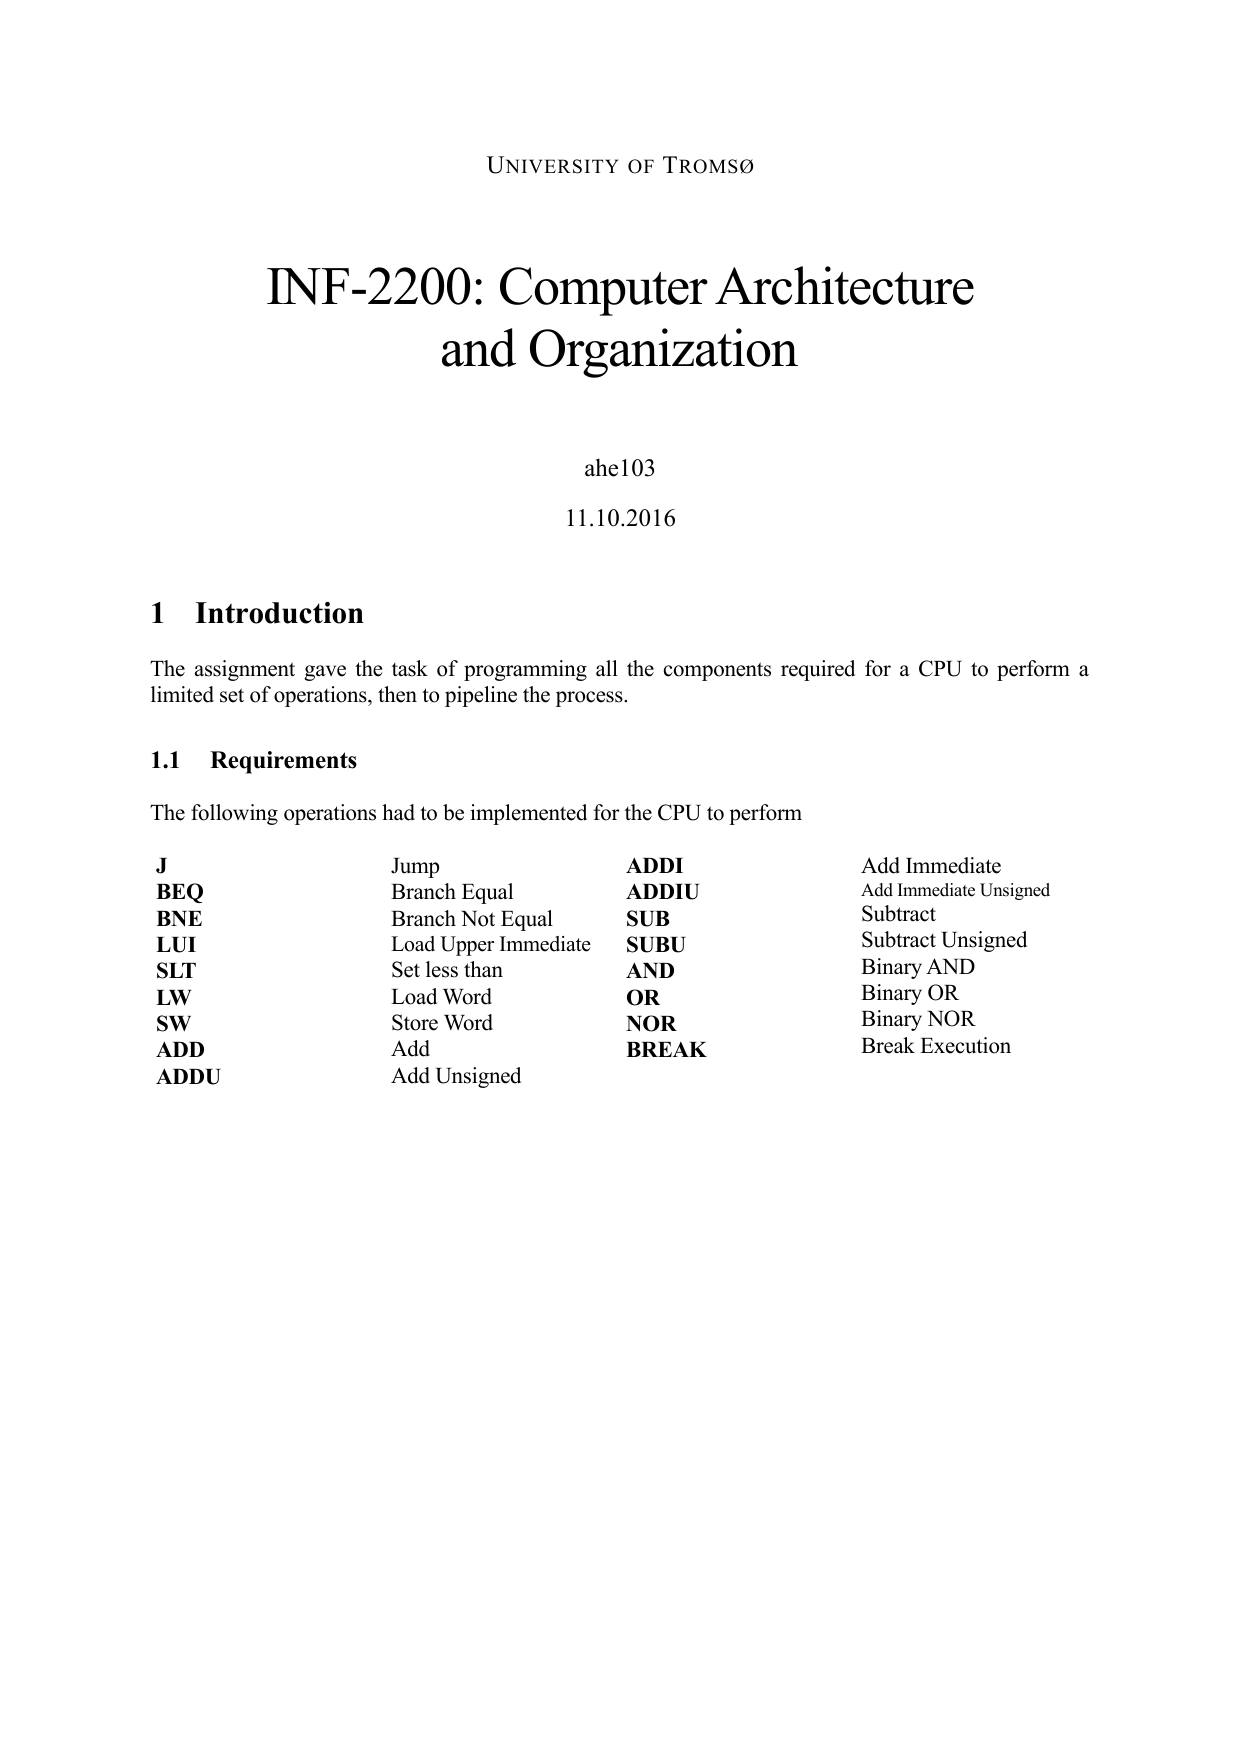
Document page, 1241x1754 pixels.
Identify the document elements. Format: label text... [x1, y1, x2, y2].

subtitle Requirements [150, 745, 1090, 774]
text ahe103 [150, 453, 1090, 482]
table_header ADDI ADDIU SUB SUBU AND OR NOR BREAK [621, 847, 855, 1095]
title INF-2200: Computer Architecture and Organization [250, 254, 990, 378]
text The assignment gave the task of programming all the components required for a CPU to perform a limited set of operations, then to pipeline the process. [150, 655, 1090, 708]
text The following operations had to be implemented for the CPU to perform [150, 799, 1090, 825]
subtitle Introduction [150, 594, 1090, 630]
table_header Jump Branch Equal Branch Not Equal Load Upper Immediate Set less than Load Word Store Word Add Add Unsigned [386, 847, 620, 1095]
text 11.10.2016 [150, 503, 1090, 532]
table_header J BEQ BNE LUI SLT LW SW ADD ADDU [151, 847, 385, 1095]
text University of Tromsø [150, 150, 1090, 179]
table_header Add Immediate Add Immediate Unsigned Subtract Subtract Unsigned Binary AND Binary OR Binary NOR Break Execution [856, 847, 1090, 1095]
